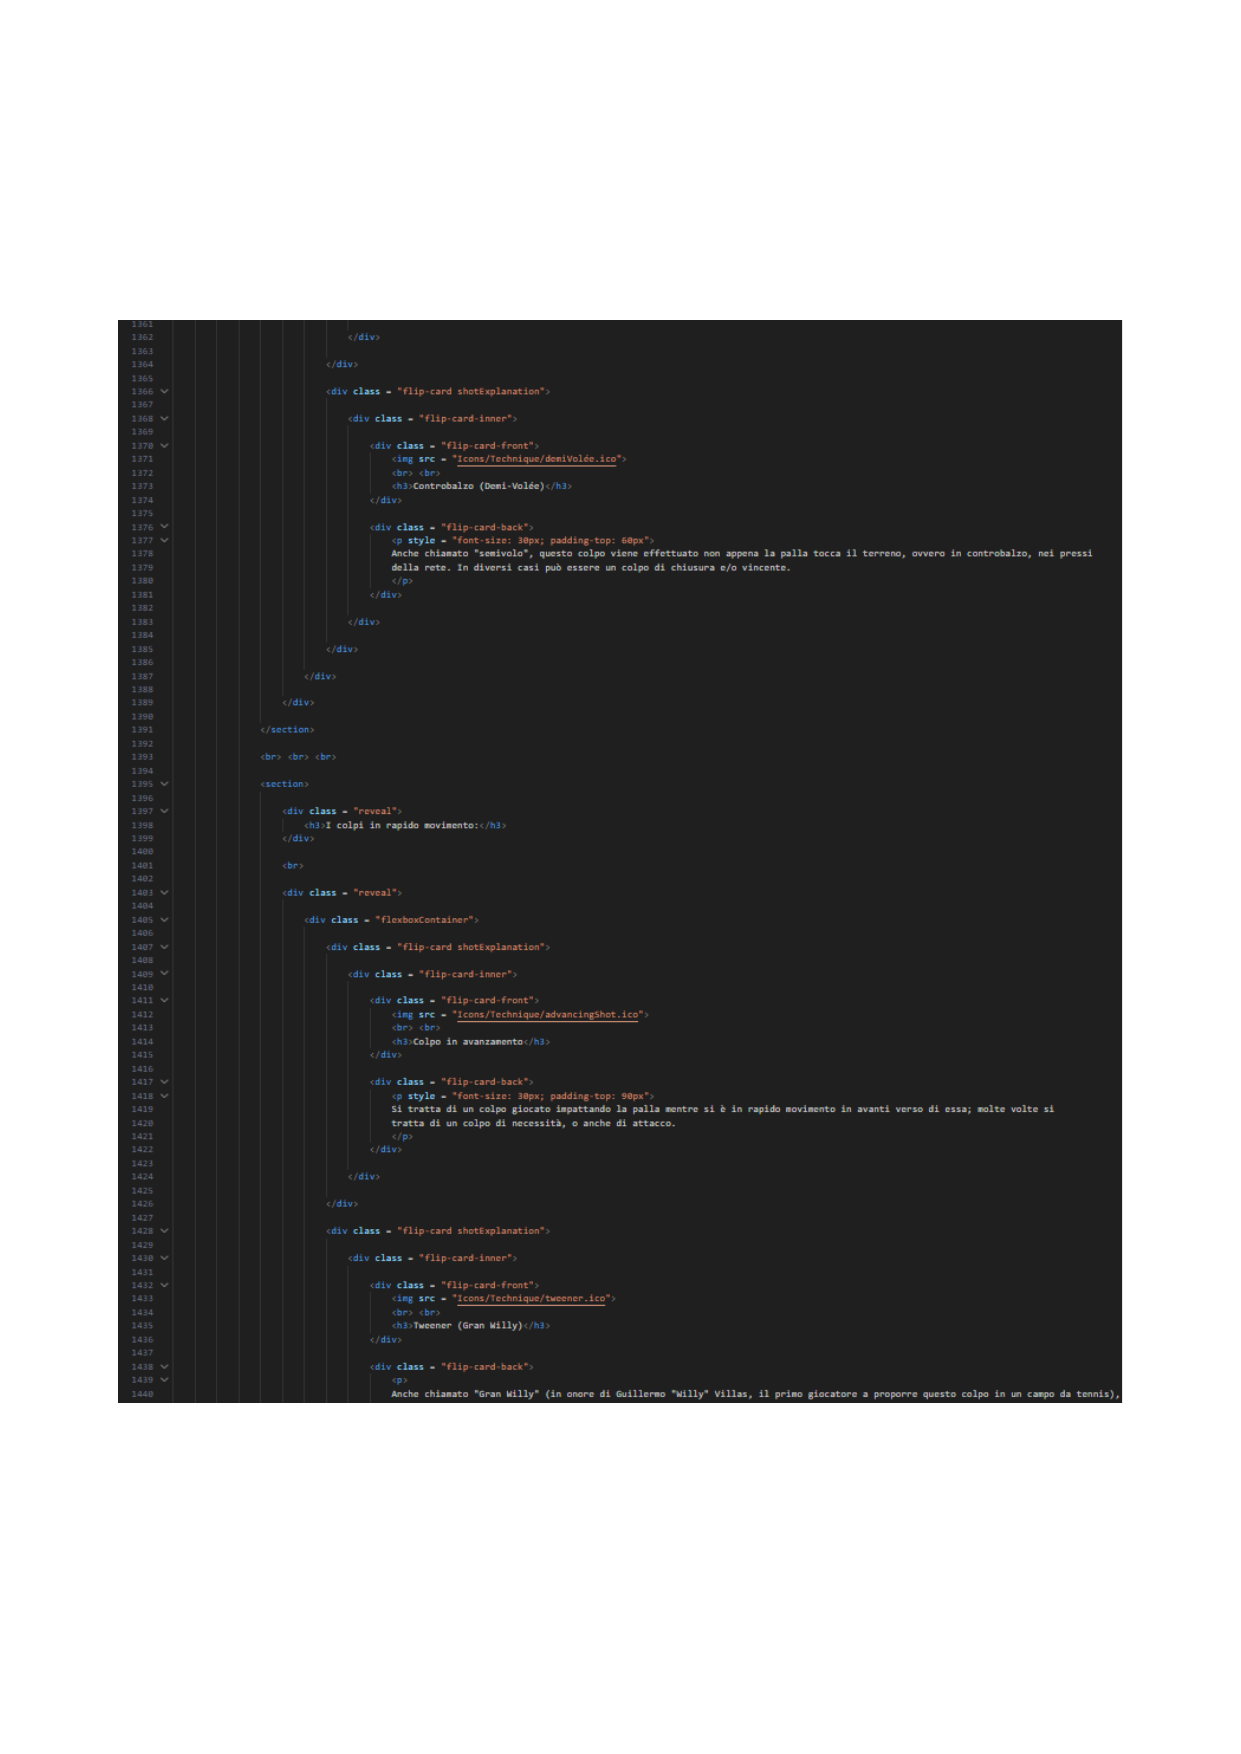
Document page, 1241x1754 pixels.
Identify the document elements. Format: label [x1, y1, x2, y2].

picture [118, 320, 1123, 1403]
